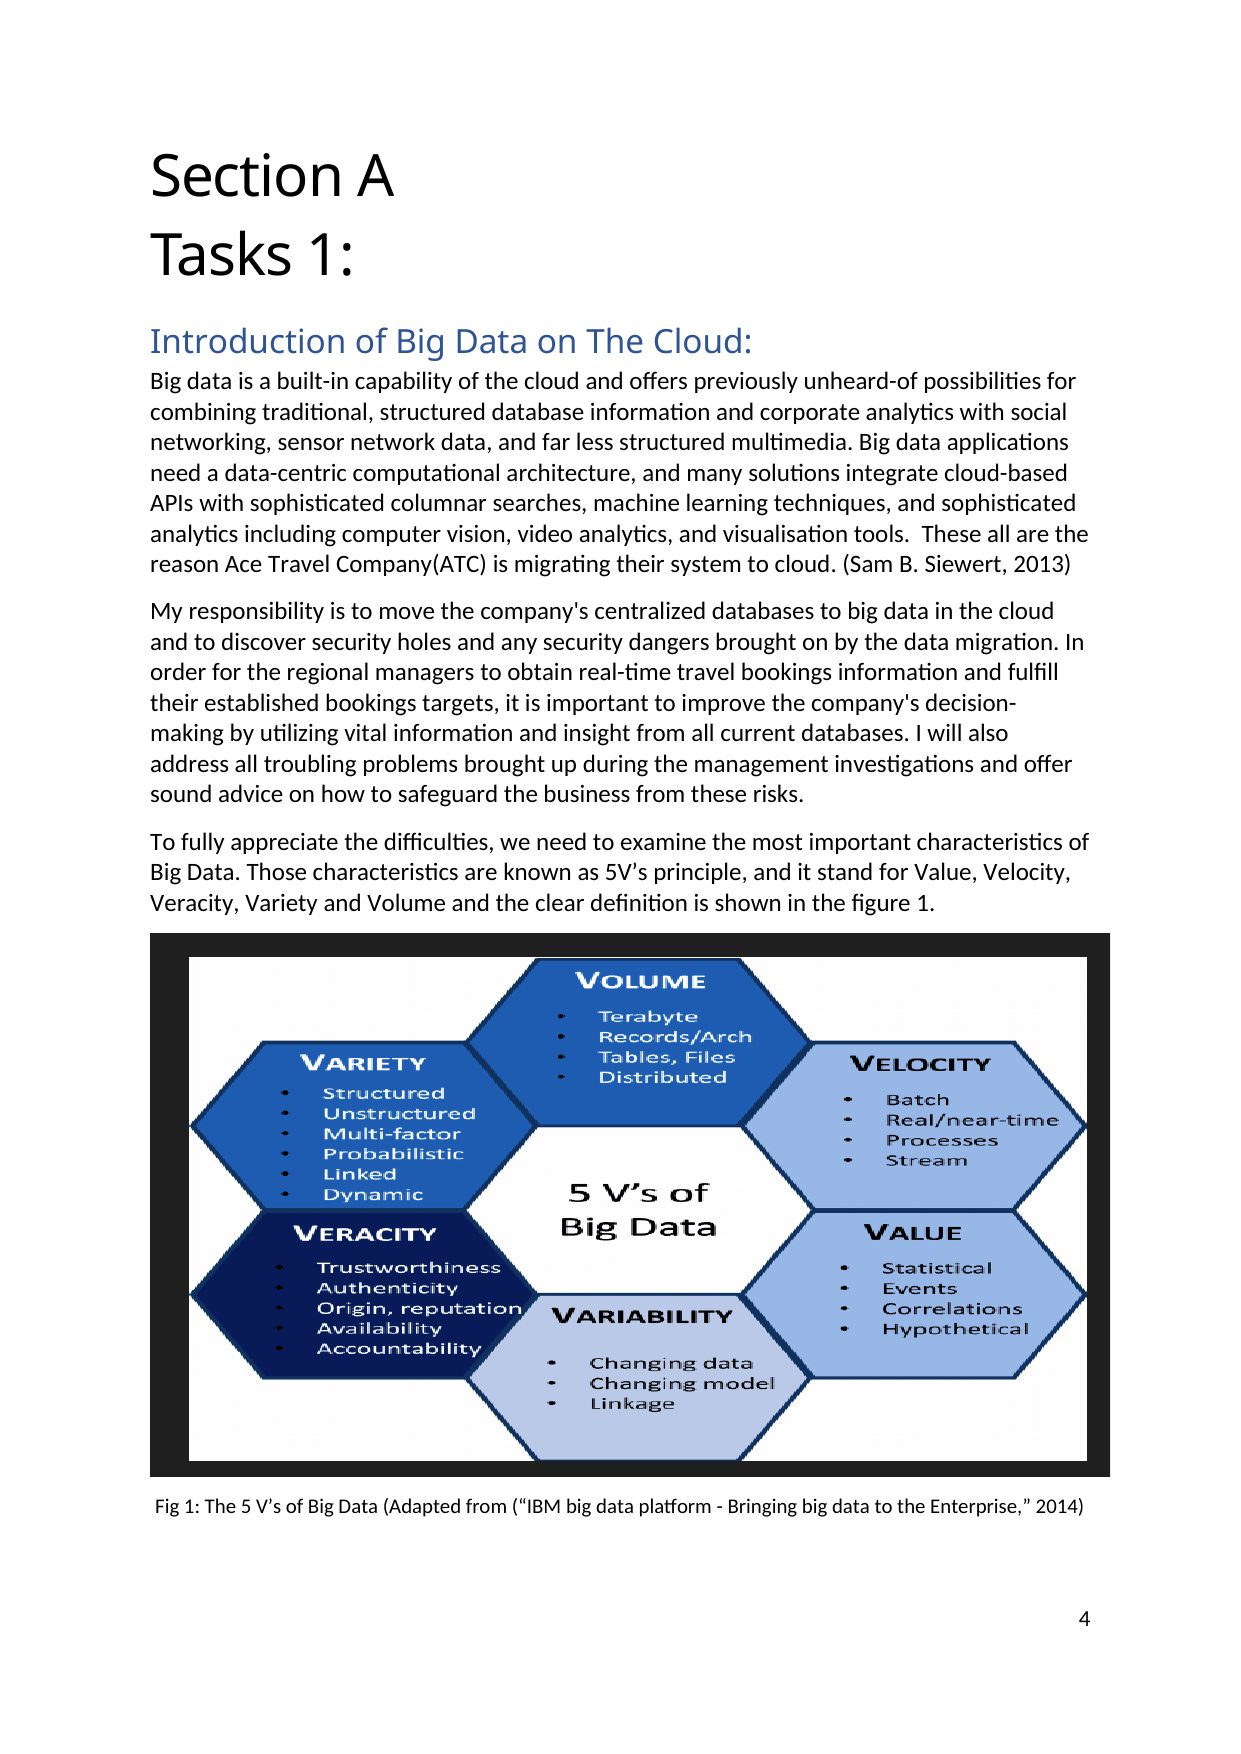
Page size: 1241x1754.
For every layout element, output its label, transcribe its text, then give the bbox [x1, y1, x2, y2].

text Fig 1: The 5 V’s of Big Data (Adapted from (“IBM big data platform - Bringing big data to the Enterprise,” 2014) [150, 1493, 1090, 1519]
subtitle Introduction of Big Data on The Cloud: [150, 318, 1090, 363]
title Section A [150, 134, 1090, 213]
text Big data is a built-in capability of the cloud and offers previously unheard-of possibilities for combining traditional, structured database information and corporate analytics with social networking, sensor network data, and far less structured multimedia. Big data applications need a data-centric computational architecture, and many solutions integrate cloud-based APIs with sophisticated columnar searches, machine learning techniques, and sophisticated analytics including computer vision, video analytics, and visualisation tools. These all are the reason Ace Travel Company(ATC) is migrating their system to cloud. (Sam B. Siewert, 2013) [150, 365, 1090, 579]
text To fully appreciate the difficulties, we need to examine the most important characteristics of Big Data. Those characteristics are known as 5V’s principle, and it stand for Value, Velocity, Veracity, Variety and Volume and the clear definition is shown in the figure 1. [150, 826, 1090, 917]
text My responsibility is to move the company's centralized databases to big data in the cloud and to discover security holes and any security dangers brought on by the data migration. In order for the regional managers to obtain real-time travel bookings information and fulfill their established bookings targets, it is important to improve the company's decision-making by utilizing vital information and insight from all current databases. I will also address all troubling problems brought up during the management investigations and offer sound advice on how to safeguard the business from these risks. [150, 595, 1090, 809]
title Tasks 1: [150, 213, 1090, 293]
